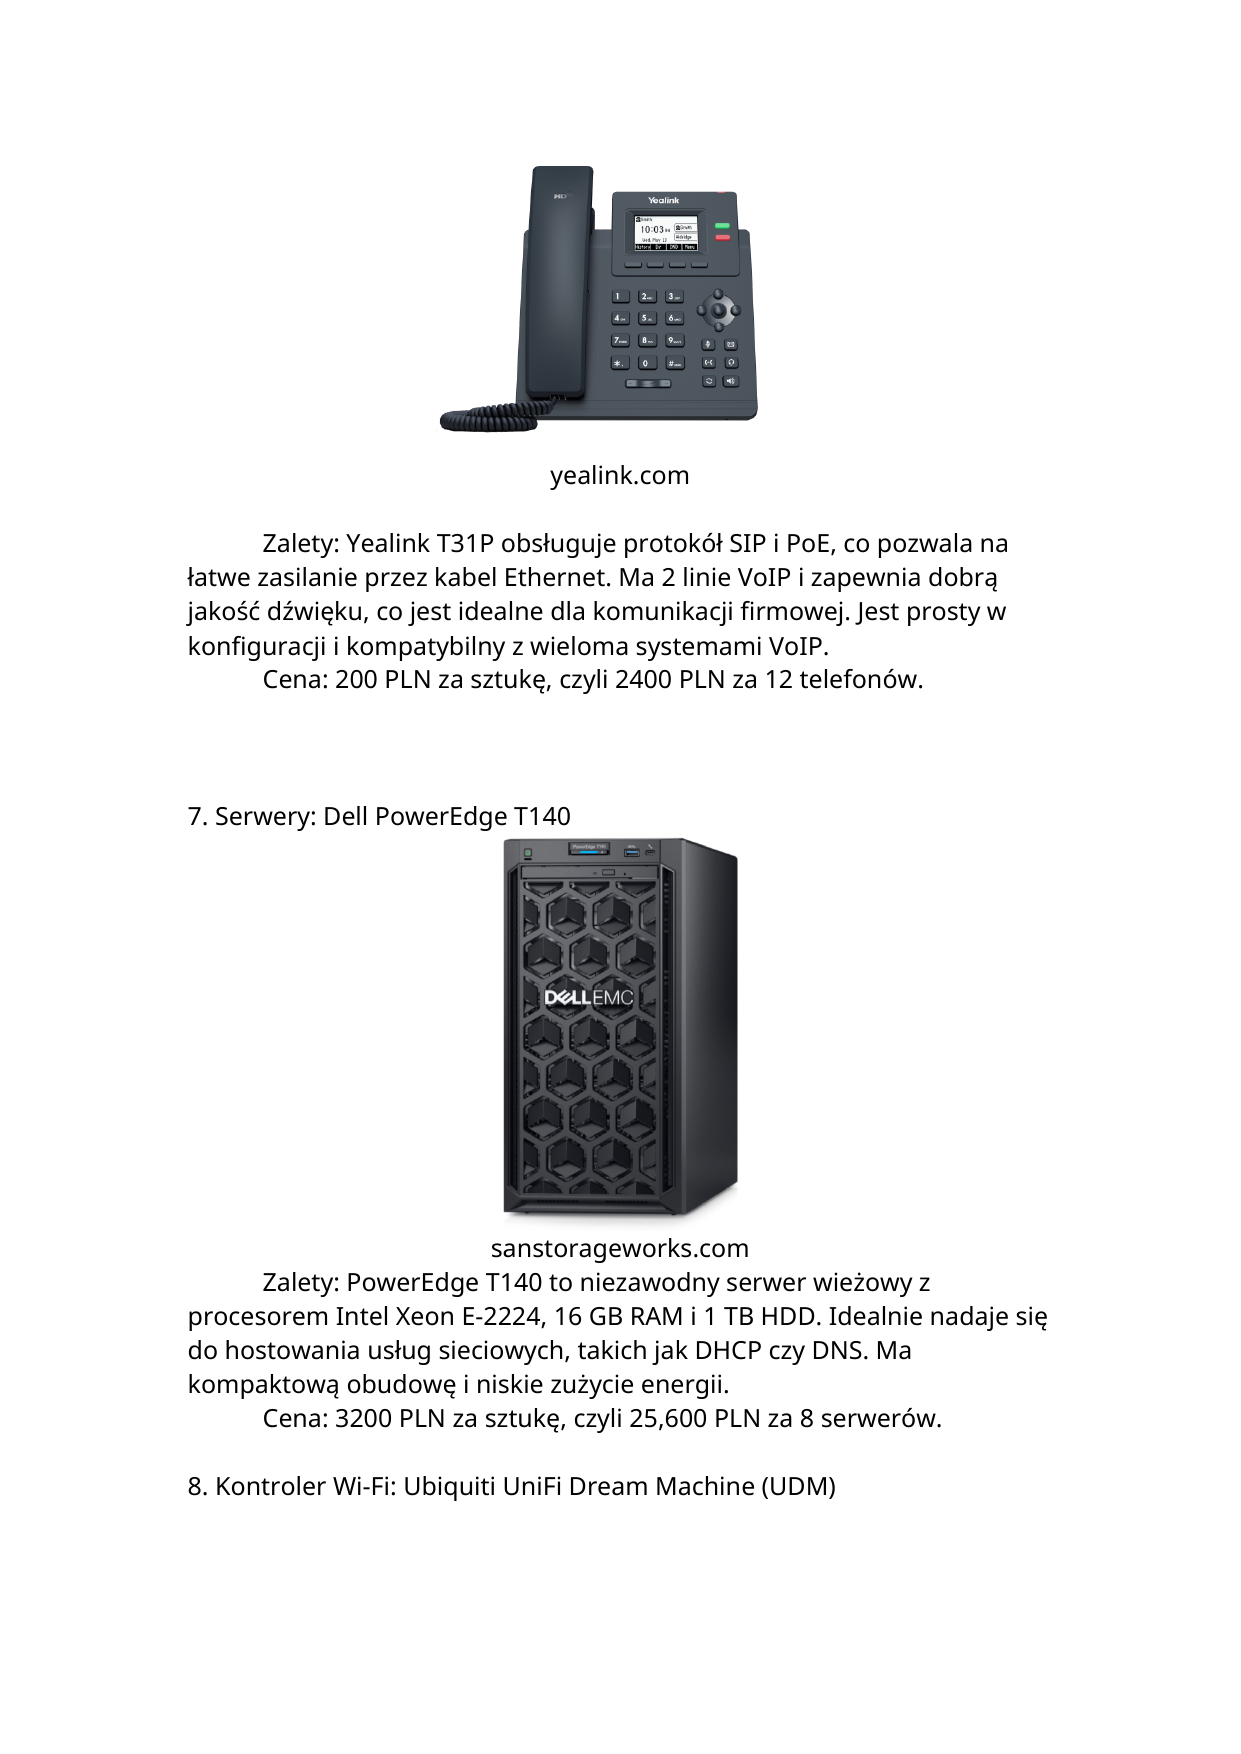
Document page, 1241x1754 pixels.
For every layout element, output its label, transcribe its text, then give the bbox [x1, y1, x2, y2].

text Zalety: PowerEdge T140 to niezawodny serwer wieżowy z procesorem Intel Xeon E-2224, 16 GB RAM i 1 TB HDD. Idealnie nadaje się do hostowania usług sieciowych, takich jak DHCP czy DNS. Ma kompaktową obudowę i niskie zużycie energii. [187, 1264, 1053, 1401]
text Cena: 3200 PLN za sztukę, czyli 25,600 PLN za 8 serwerów. [187, 1401, 1053, 1435]
text Zalety: Yealink T31P obsługuje protokół SIP i PoE, co pozwala na łatwe zasilanie przez kabel Ethernet. Ma 2 linie VoIP i zapewnia dobrą jakość dźwięku, co jest idealne dla komunikacji firmowej. Jest prosty w konfiguracji i kompatybilny z wieloma systemami VoIP. [187, 526, 1053, 662]
picture [487, 832, 753, 1231]
text yealink.com [187, 458, 1053, 492]
text Cena: 200 PLN za sztukę, czyli 2400 PLN za 12 telefonów. [187, 662, 1053, 696]
list Serwery: Dell PowerEdge T140 [187, 798, 1053, 832]
text sanstorageworks.com [187, 1230, 1053, 1264]
list Kontroler Wi-Fi: Ubiquiti UniFi Dream Machine (UDM) [187, 1469, 1053, 1503]
picture [419, 150, 821, 458]
